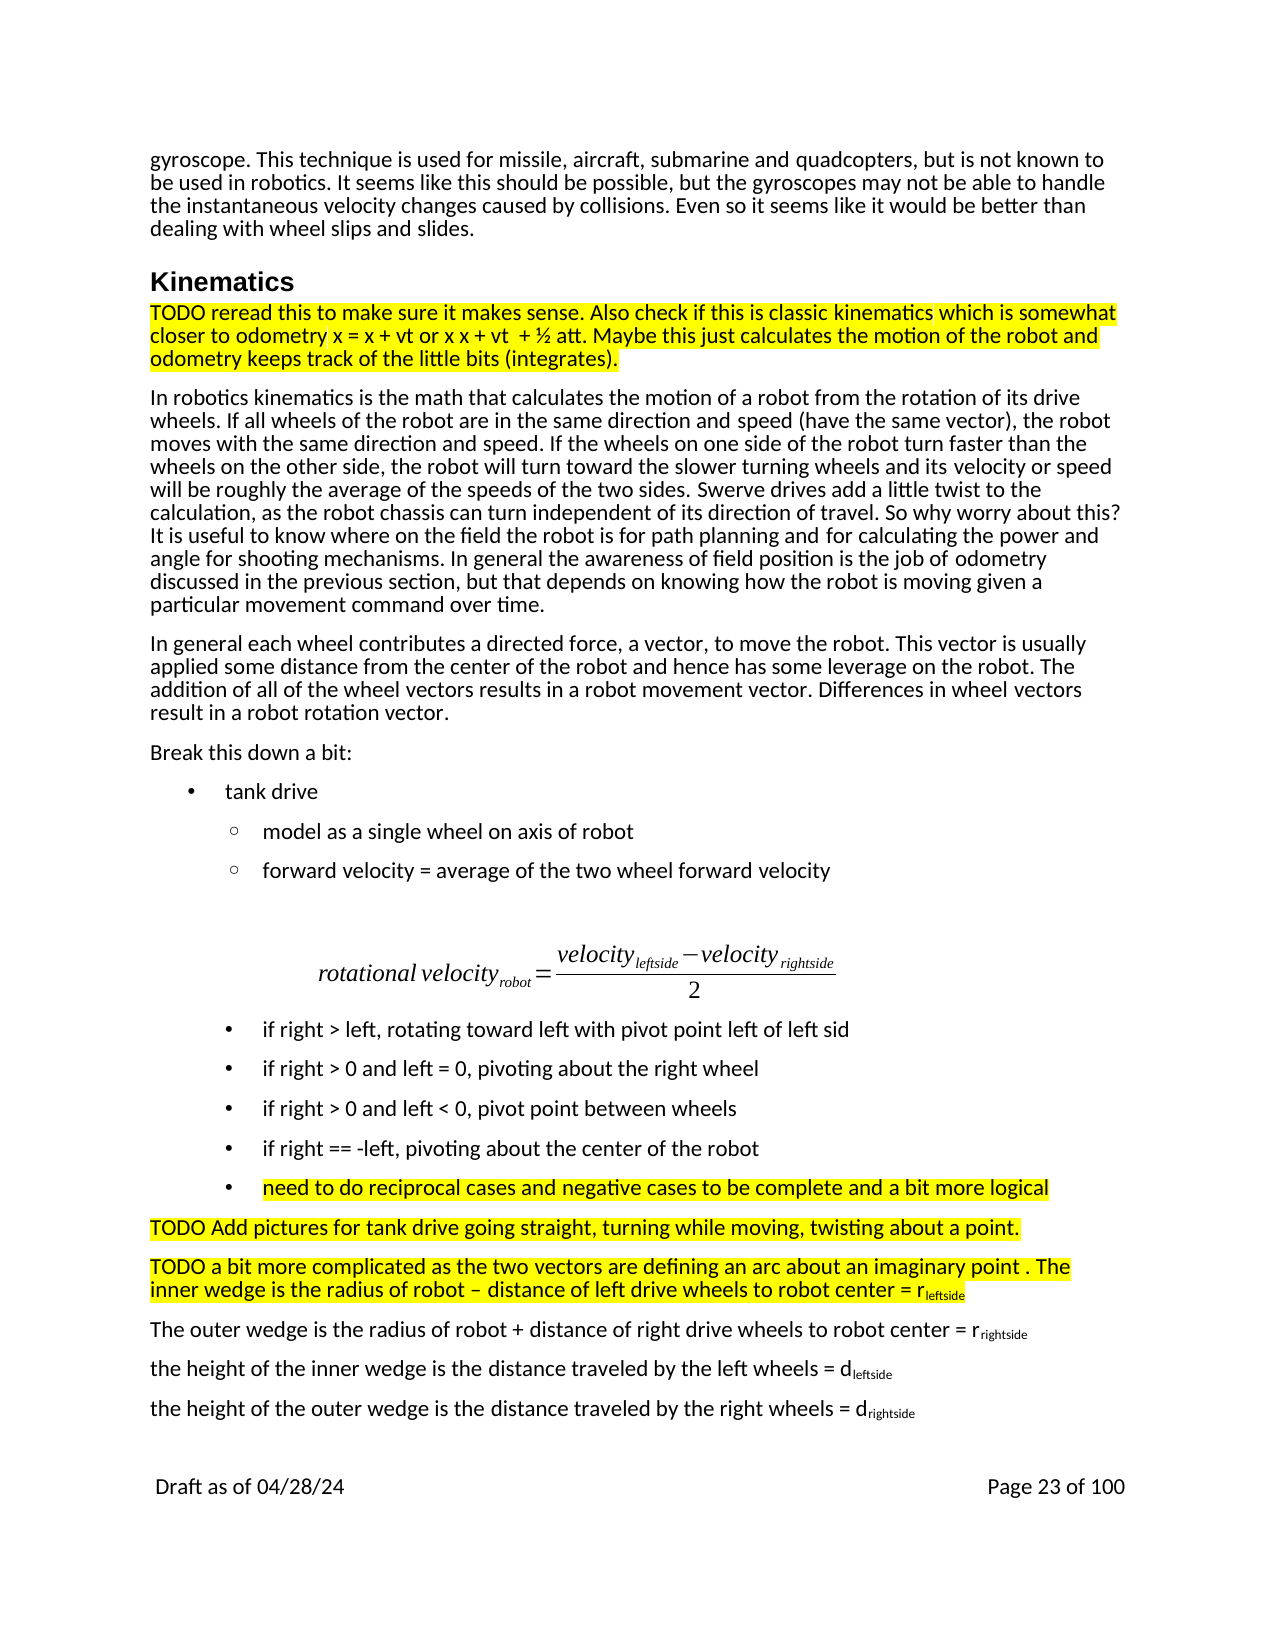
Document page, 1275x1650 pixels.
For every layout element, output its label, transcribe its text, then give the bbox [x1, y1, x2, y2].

text TODO Add pictures for tank drive going straight, turning while moving, twisting about a point. [150, 1218, 1125, 1241]
list if right > 0 and left < 0, pivot point between wheels [225, 1099, 1125, 1122]
subtitle Kinematics [150, 267, 1125, 297]
text The outer wedge is the radius of robot + distance of right drive wheels to robot center = rrightside [150, 1320, 1125, 1343]
text TODO a bit more complicated as the two vectors are defining an arc about an imaginary point . The inner wedge is the radius of robot – distance of left drive wheels to robot center = rleftside [150, 1258, 1125, 1303]
text the height of the outer wedge is the distance traveled by the right wheels = drightside [150, 1399, 1125, 1422]
text In robotics kinematics is the math that calculates the motion of a robot from the rotation of its drive wheels. If all wheels of the robot are in the same direction and speed (have the same vector), the robot moves with the same direction and speed. If the wheels on one side of the robot turn faster than the wheels on the other side, the robot will turn toward the slower turning wheels and its velocity or speed will be roughly the average of the speeds of the two sides. Swerve drives add a little twist to the calculation, as the robot chassis can turn independent of its direction of travel. So why worry about this? It is useful to know where on the field the robot is for path planning and for calculating the power and angle for shooting mechanisms. In general the awareness of field position is the job of odometry discussed in the previous section, but that depends on knowing how the robot is moving given a particular movement command over time. [150, 389, 1125, 618]
list if right > 0 and left = 0, pivoting about the right wheel [225, 1060, 1125, 1083]
list forward velocity = average of the two wheel forward velocity [225, 862, 1125, 884]
text Break this down a bit: [150, 743, 1125, 766]
text the height of the inner wedge is the distance traveled by the left wheels = dleftside [150, 1360, 1125, 1383]
text gyroscope. This technique is used for missile, aircraft, submarine and quadcopters, but is not known to be used in robotics. It seems like this should be possible, but the gyroscopes may not be able to handle the instantaneous velocity changes caused by collisions. Even so it seems like it would be better than dealing with wheel slips and slides. [150, 150, 1125, 242]
list need to do reciprocal cases and negative cases to be complete and a bit more logical [225, 1178, 1125, 1201]
text TODO reread this to make sure it makes sense. Also check if this is classic kinematics which is somewhat closer to odometry x = x + vt or x x + vt + ½ att. Maybe this just calculates the motion of the robot and odometry keeps track of the little bits (integrates). [150, 303, 1125, 372]
list if right == -left, pivoting about the center of the robot [225, 1139, 1125, 1162]
text In general each wheel contributes a directed force, a vector, to move the robot. This vector is usually applied some distance from the center of the robot and hence has some leverage on the robot. The addition of all of the wheel vectors results in a robot movement vector. Differences in wheel vectors result in a robot rotation vector. [150, 634, 1125, 726]
list tank drive [187, 782, 1125, 805]
list if right > left, rotating toward left with pivot point left of left sid [225, 1020, 1125, 1043]
list model as a single wheel on axis of robot [225, 822, 1125, 845]
